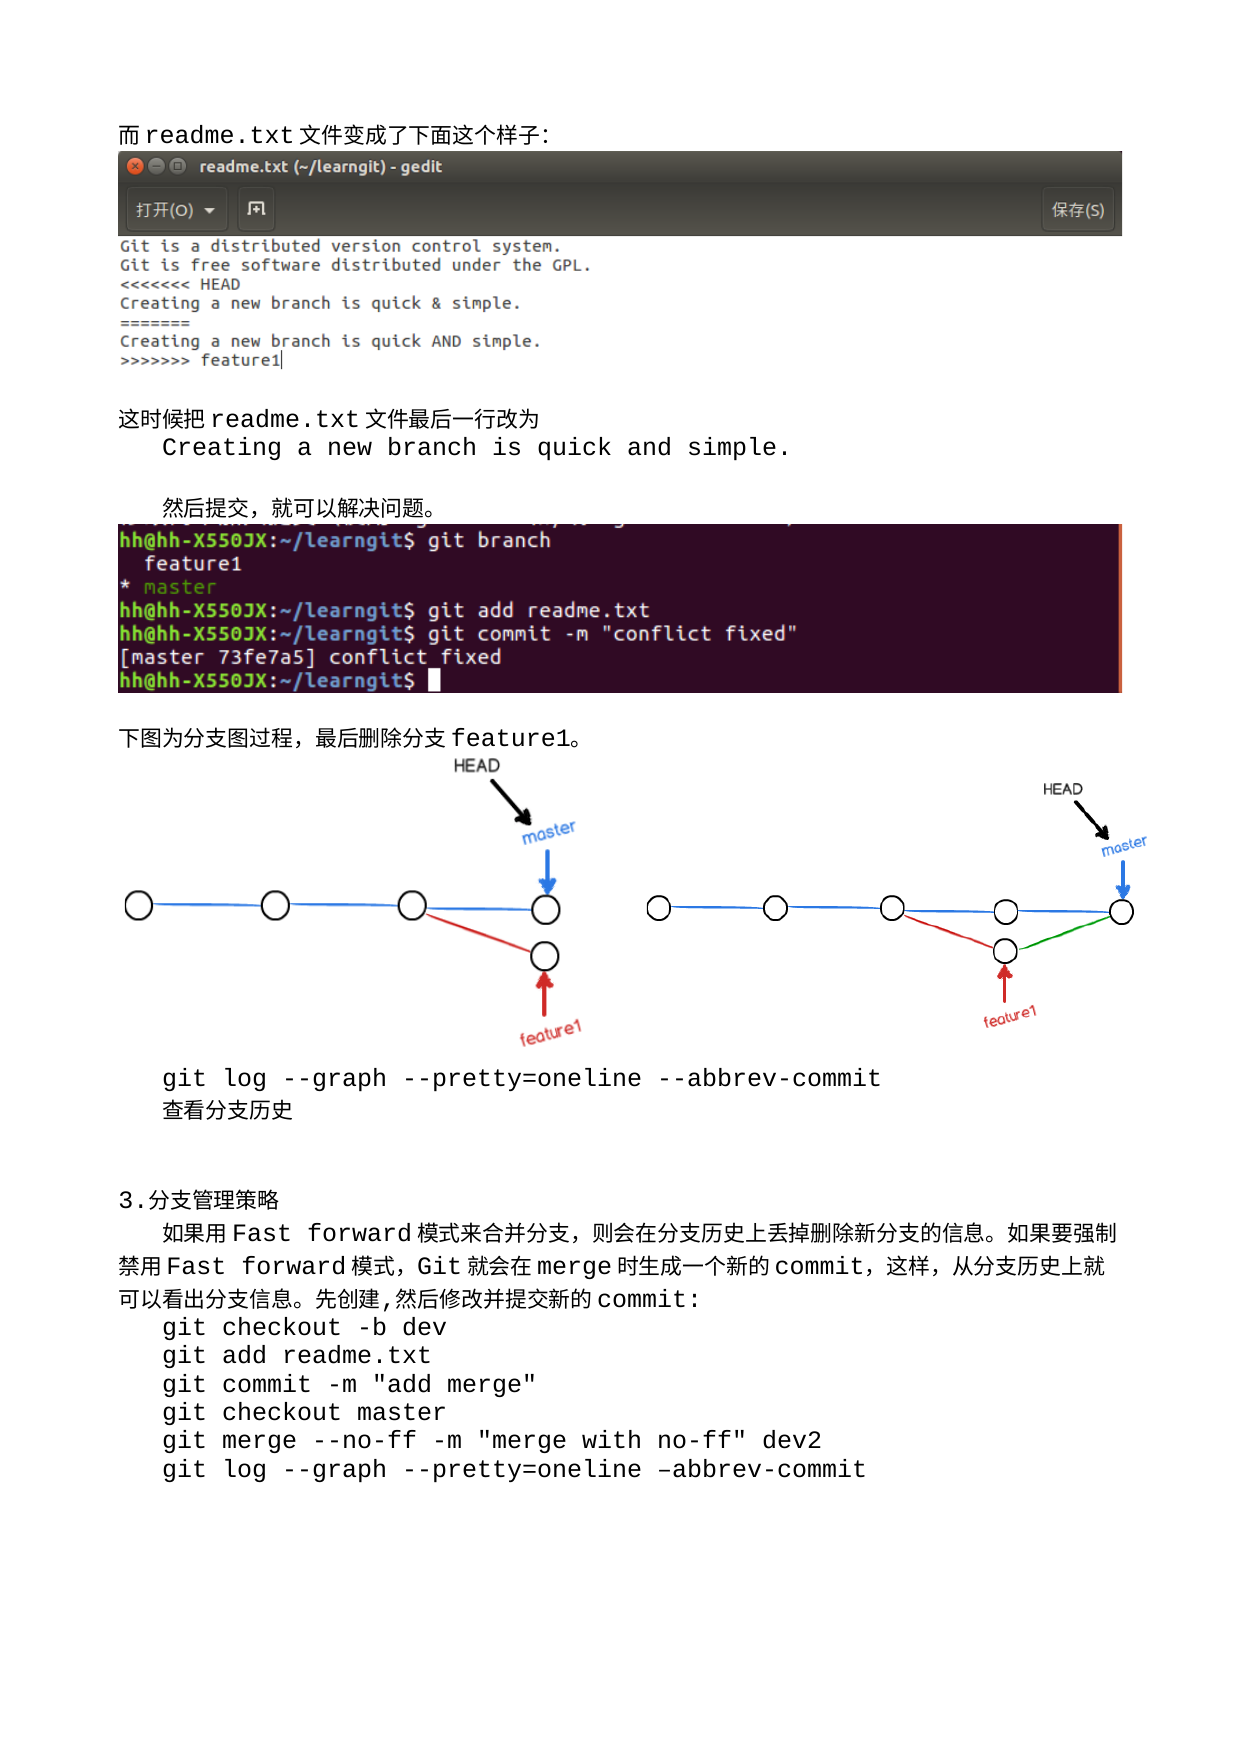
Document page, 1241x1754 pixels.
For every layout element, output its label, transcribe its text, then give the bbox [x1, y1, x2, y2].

text git commit -m "add merge" [118, 1371, 1122, 1400]
picture [646, 778, 1152, 1028]
text 然后提交，就可以解决问题。 [118, 491, 1122, 524]
text git log --graph --pretty=oneline –abbrev-commit [118, 1456, 1122, 1485]
text git checkout -b dev [118, 1315, 1122, 1343]
text 这时候把readme.txt文件最后一行改为 [118, 402, 1122, 434]
text 下图为分支图过程，最后删除分支feature1。 [118, 721, 1122, 753]
text 3.分支管理策略 [118, 1183, 1122, 1216]
text git merge --no-ff -m "merge with no-ff" dev2 [118, 1428, 1122, 1456]
text git log --graph --pretty=oneline --abbrev-commit [118, 1065, 1122, 1093]
text 查看分支历史 [118, 1093, 1122, 1126]
text 而readme.txt文件变成了下面这个样子： [118, 118, 1122, 151]
text git add readme.txt [118, 1343, 1122, 1371]
text 如果用Fast forward模式来合并分支，则会在分支历史上丢掉删除新分支的信息。如果要强制禁用Fast forward模式，Git就会在merge时生成一个新的commit，这样，从分支历史上就可以看出分支信息。先创建,然后修改并提交新的commit: [118, 1216, 1122, 1315]
picture [118, 524, 1123, 693]
text Creating a new branch is quick and simple. [118, 434, 1122, 463]
text git checkout master [118, 1400, 1122, 1428]
picture [124, 753, 582, 1047]
picture [118, 151, 1123, 402]
